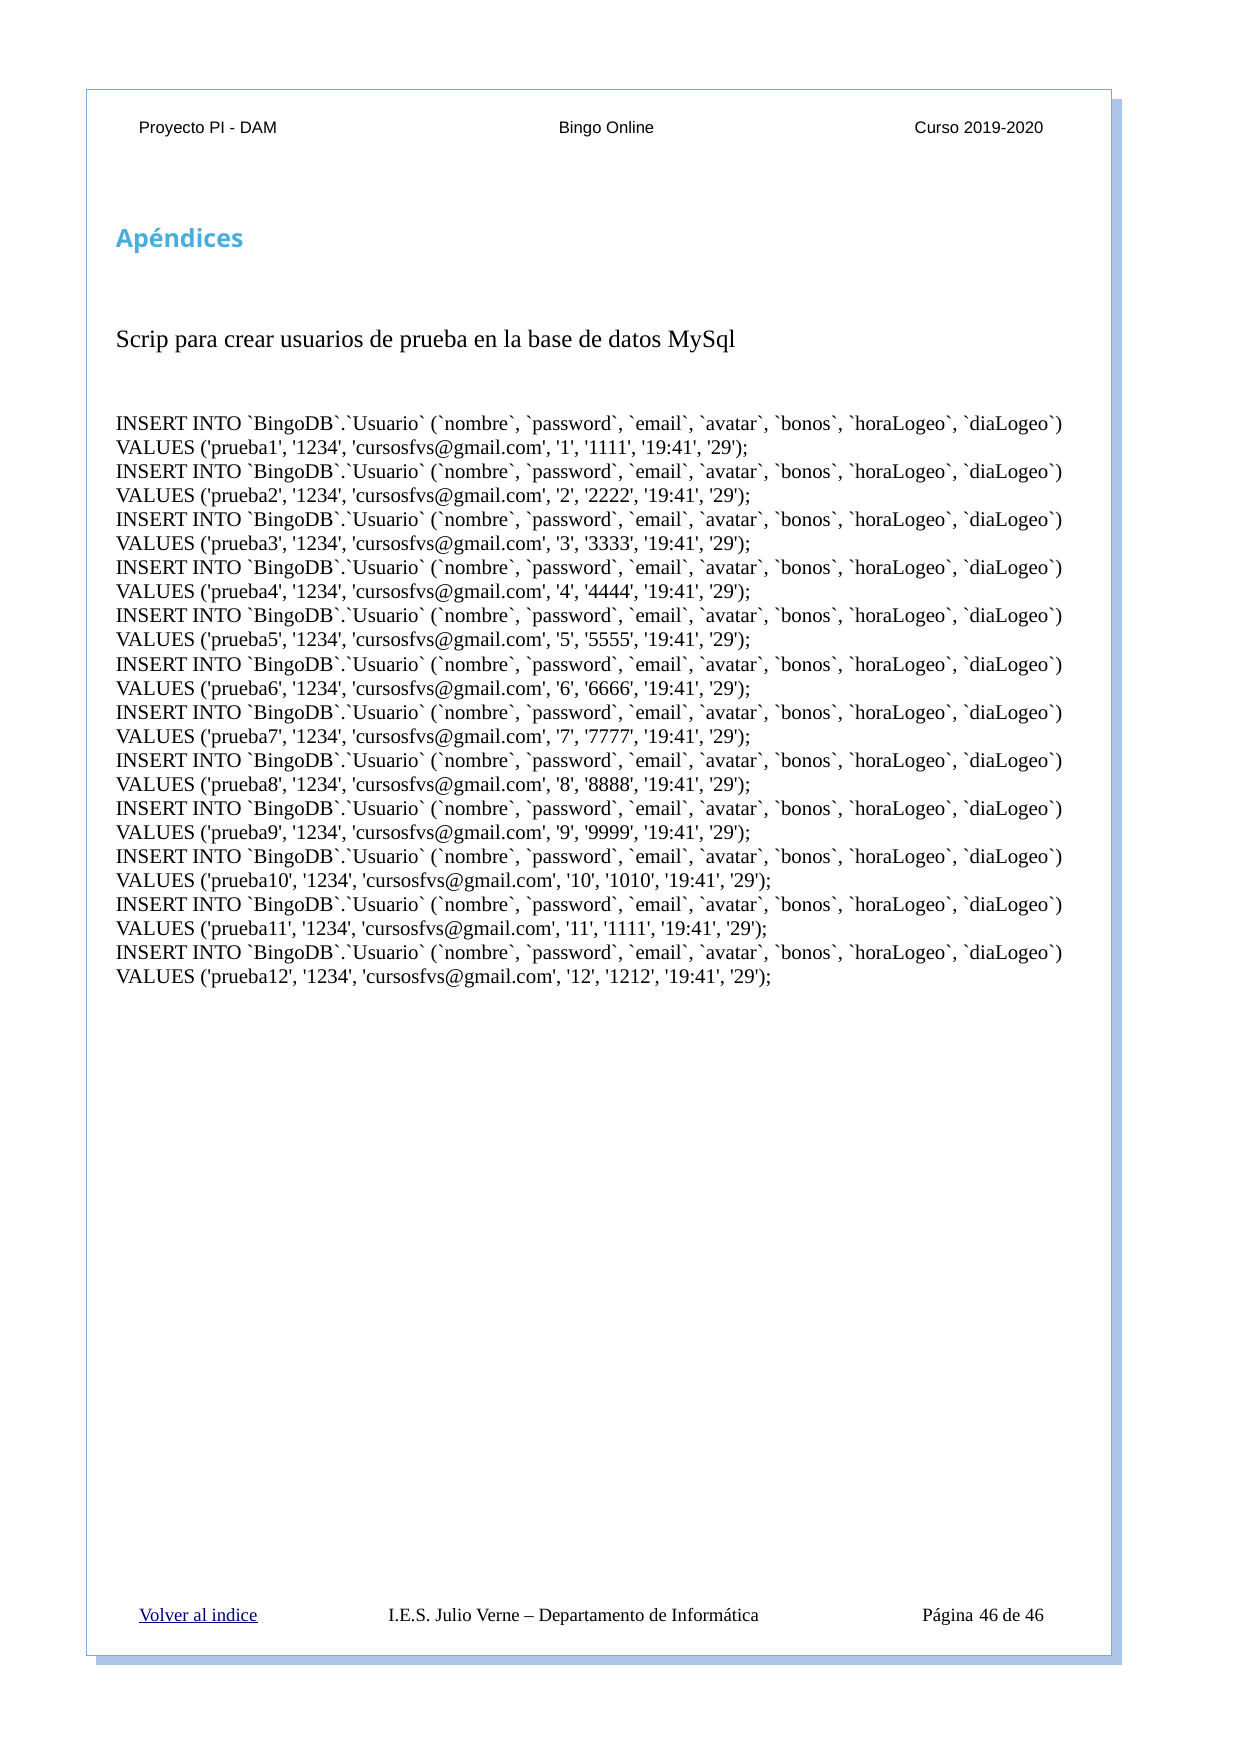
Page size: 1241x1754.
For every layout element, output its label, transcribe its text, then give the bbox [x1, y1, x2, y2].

text INSERT INTO `BingoDB`.`Usuario` (`nombre`, `password`, `email`, `avatar`, `bonos`, `horaLogeo`, `diaLogeo`) VALUES ('prueba2', '1234', 'cursosfvs@gmail.com', '2', '2222', '19:41', '29'); [116, 459, 1082, 507]
text INSERT INTO `BingoDB`.`Usuario` (`nombre`, `password`, `email`, `avatar`, `bonos`, `horaLogeo`, `diaLogeo`) VALUES ('prueba10', '1234', 'cursosfvs@gmail.com', '10', '1010', '19:41', '29'); [116, 844, 1082, 892]
text INSERT INTO `BingoDB`.`Usuario` (`nombre`, `password`, `email`, `avatar`, `bonos`, `horaLogeo`, `diaLogeo`) VALUES ('prueba11', '1234', 'cursosfvs@gmail.com', '11', '1111', '19:41', '29'); [116, 892, 1082, 940]
text INSERT INTO `BingoDB`.`Usuario` (`nombre`, `password`, `email`, `avatar`, `bonos`, `horaLogeo`, `diaLogeo`) VALUES ('prueba7', '1234', 'cursosfvs@gmail.com', '7', '7777', '19:41', '29'); [116, 699, 1082, 748]
text INSERT INTO `BingoDB`.`Usuario` (`nombre`, `password`, `email`, `avatar`, `bonos`, `horaLogeo`, `diaLogeo`) VALUES ('prueba1', '1234', 'cursosfvs@gmail.com', '1', '1111', '19:41', '29'); [116, 411, 1082, 459]
text INSERT INTO `BingoDB`.`Usuario` (`nombre`, `password`, `email`, `avatar`, `bonos`, `horaLogeo`, `diaLogeo`) VALUES ('prueba9', '1234', 'cursosfvs@gmail.com', '9', '9999', '19:41', '29'); [116, 796, 1082, 844]
text INSERT INTO `BingoDB`.`Usuario` (`nombre`, `password`, `email`, `avatar`, `bonos`, `horaLogeo`, `diaLogeo`) VALUES ('prueba6', '1234', 'cursosfvs@gmail.com', '6', '6666', '19:41', '29'); [116, 651, 1082, 699]
text Scrip para crear usuarios de prueba en la base de datos MySql [116, 324, 1082, 353]
text INSERT INTO `BingoDB`.`Usuario` (`nombre`, `password`, `email`, `avatar`, `bonos`, `horaLogeo`, `diaLogeo`) VALUES ('prueba8', '1234', 'cursosfvs@gmail.com', '8', '8888', '19:41', '29'); [116, 748, 1082, 796]
text INSERT INTO `BingoDB`.`Usuario` (`nombre`, `password`, `email`, `avatar`, `bonos`, `horaLogeo`, `diaLogeo`) VALUES ('prueba5', '1234', 'cursosfvs@gmail.com', '5', '5555', '19:41', '29'); [116, 603, 1082, 651]
text INSERT INTO `BingoDB`.`Usuario` (`nombre`, `password`, `email`, `avatar`, `bonos`, `horaLogeo`, `diaLogeo`) VALUES ('prueba12', '1234', 'cursosfvs@gmail.com', '12', '1212', '19:41', '29'); [116, 940, 1082, 988]
text INSERT INTO `BingoDB`.`Usuario` (`nombre`, `password`, `email`, `avatar`, `bonos`, `horaLogeo`, `diaLogeo`) VALUES ('prueba3', '1234', 'cursosfvs@gmail.com', '3', '3333', '19:41', '29'); [116, 507, 1082, 555]
text INSERT INTO `BingoDB`.`Usuario` (`nombre`, `password`, `email`, `avatar`, `bonos`, `horaLogeo`, `diaLogeo`) VALUES ('prueba4', '1234', 'cursosfvs@gmail.com', '4', '4444', '19:41', '29'); [116, 555, 1082, 603]
subtitle Apéndices [116, 221, 1082, 254]
